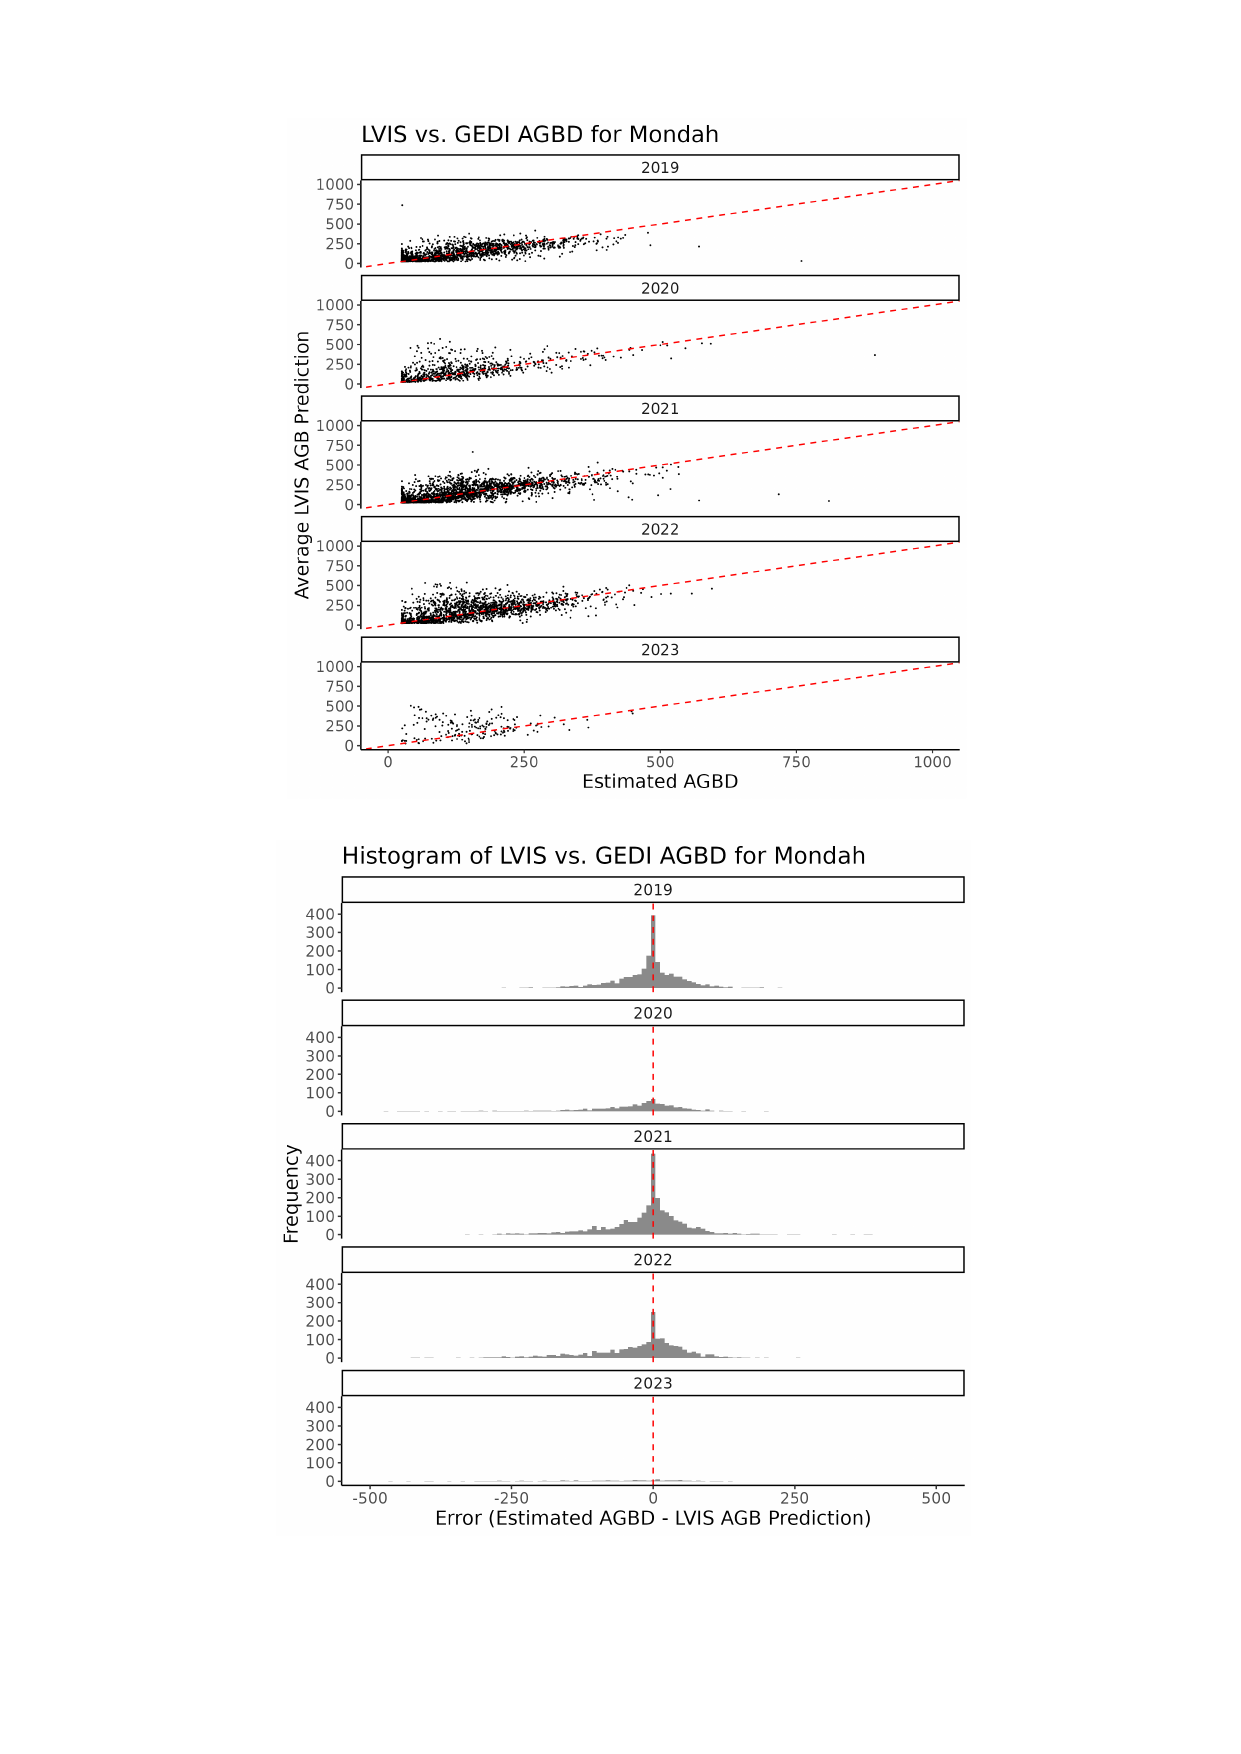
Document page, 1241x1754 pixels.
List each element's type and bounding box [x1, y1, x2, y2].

picture [287, 118, 967, 799]
picture [276, 840, 972, 1536]
